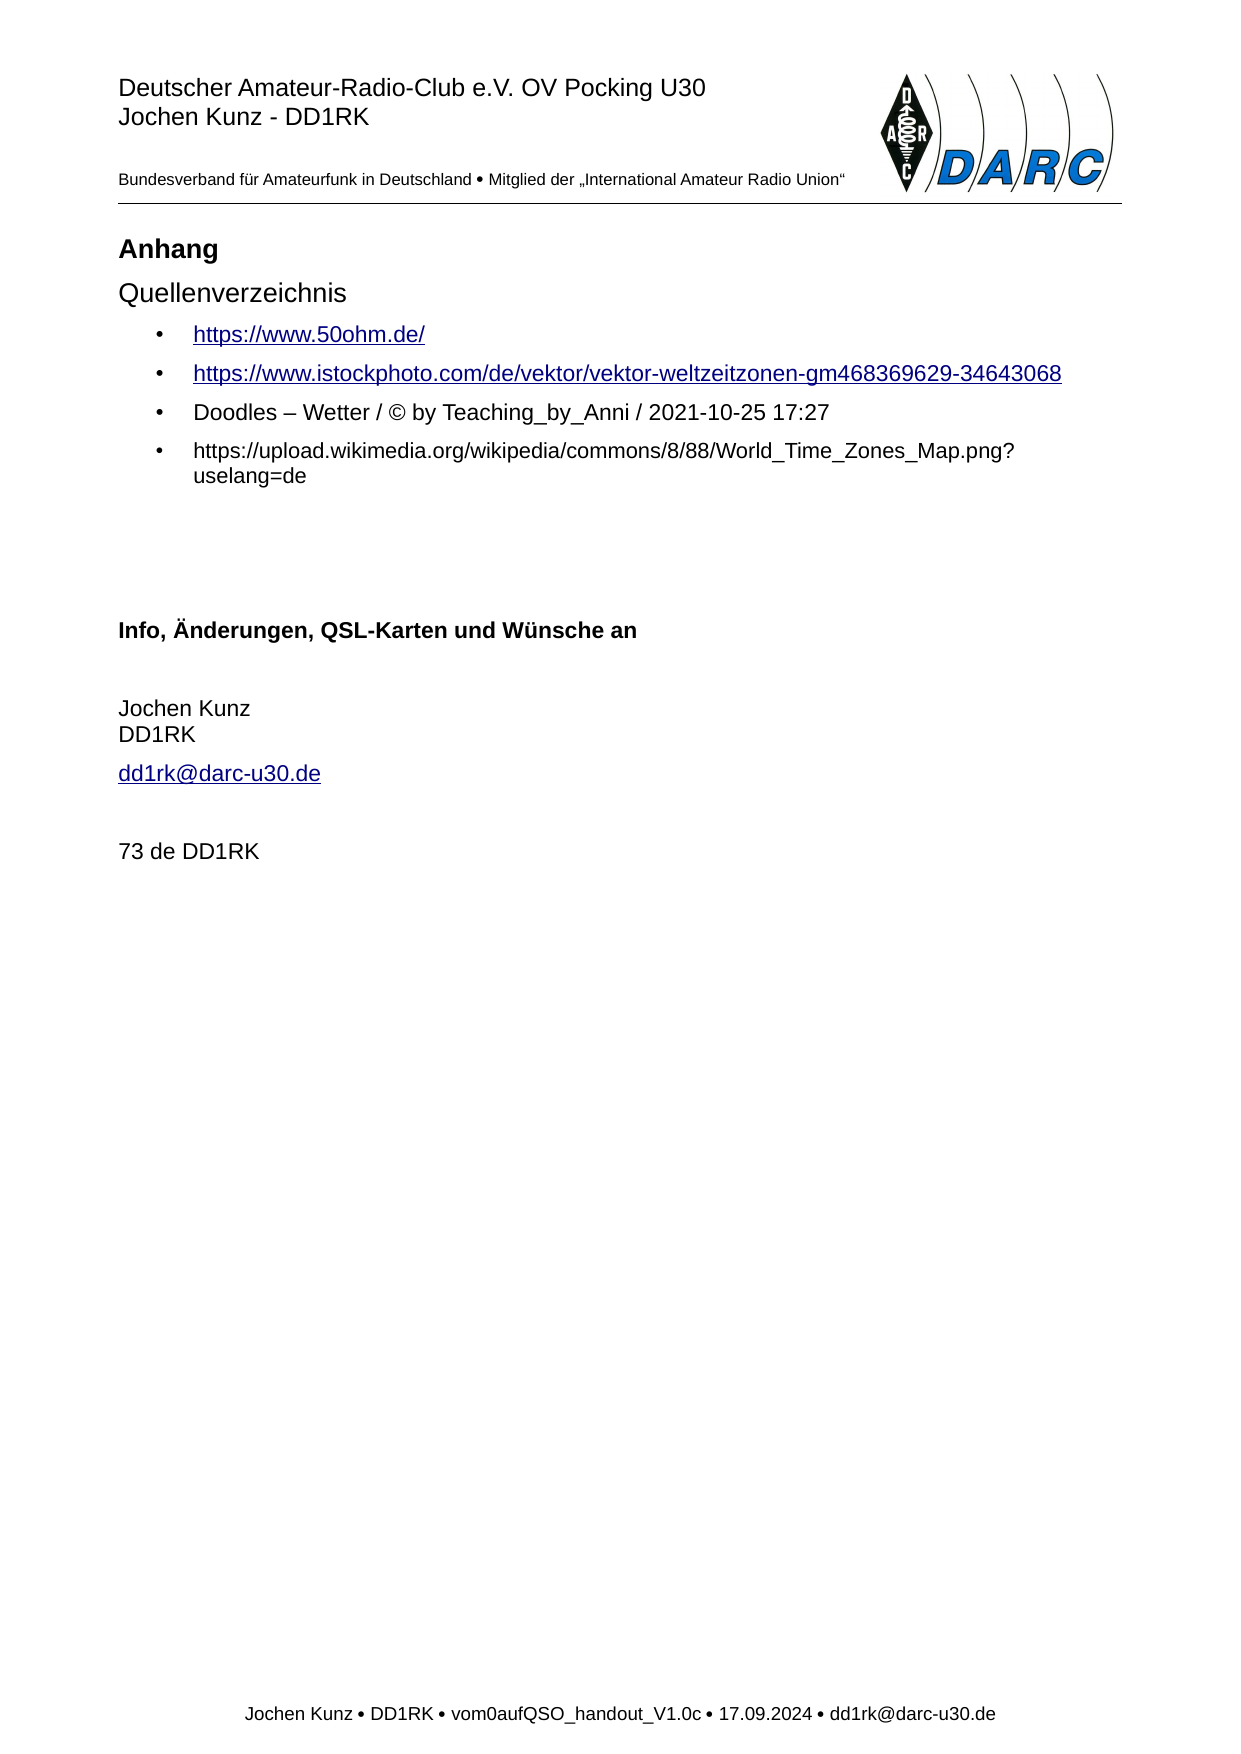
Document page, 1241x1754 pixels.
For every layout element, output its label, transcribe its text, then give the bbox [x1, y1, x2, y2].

text Anhang [118, 233, 1122, 265]
picture [879, 71, 1115, 197]
text Quellenverzeichnis [118, 277, 1122, 308]
list https://www.istockphoto.com/de/vektor/vektor-weltzeitzonen-gm468369629-34643068 [156, 360, 1122, 386]
text Info, Änderungen, QSL-Karten und Wünsche an [118, 617, 1122, 643]
list https://www.50ohm.de/ [156, 321, 1122, 347]
text dd1rk@darc-u30.de [118, 760, 1122, 786]
list https://upload.wikimedia.org/wikipedia/commons/8/88/World_Time_Zones_Map.png?uselang=de [156, 437, 1122, 488]
list Doodles – Wetter / © by Teaching_by_Anni / 2021-10-25 17:27 [156, 399, 1122, 425]
text Jochen Kunz DD1RK [118, 695, 1122, 747]
text 73 de DD1RK [118, 838, 1122, 864]
